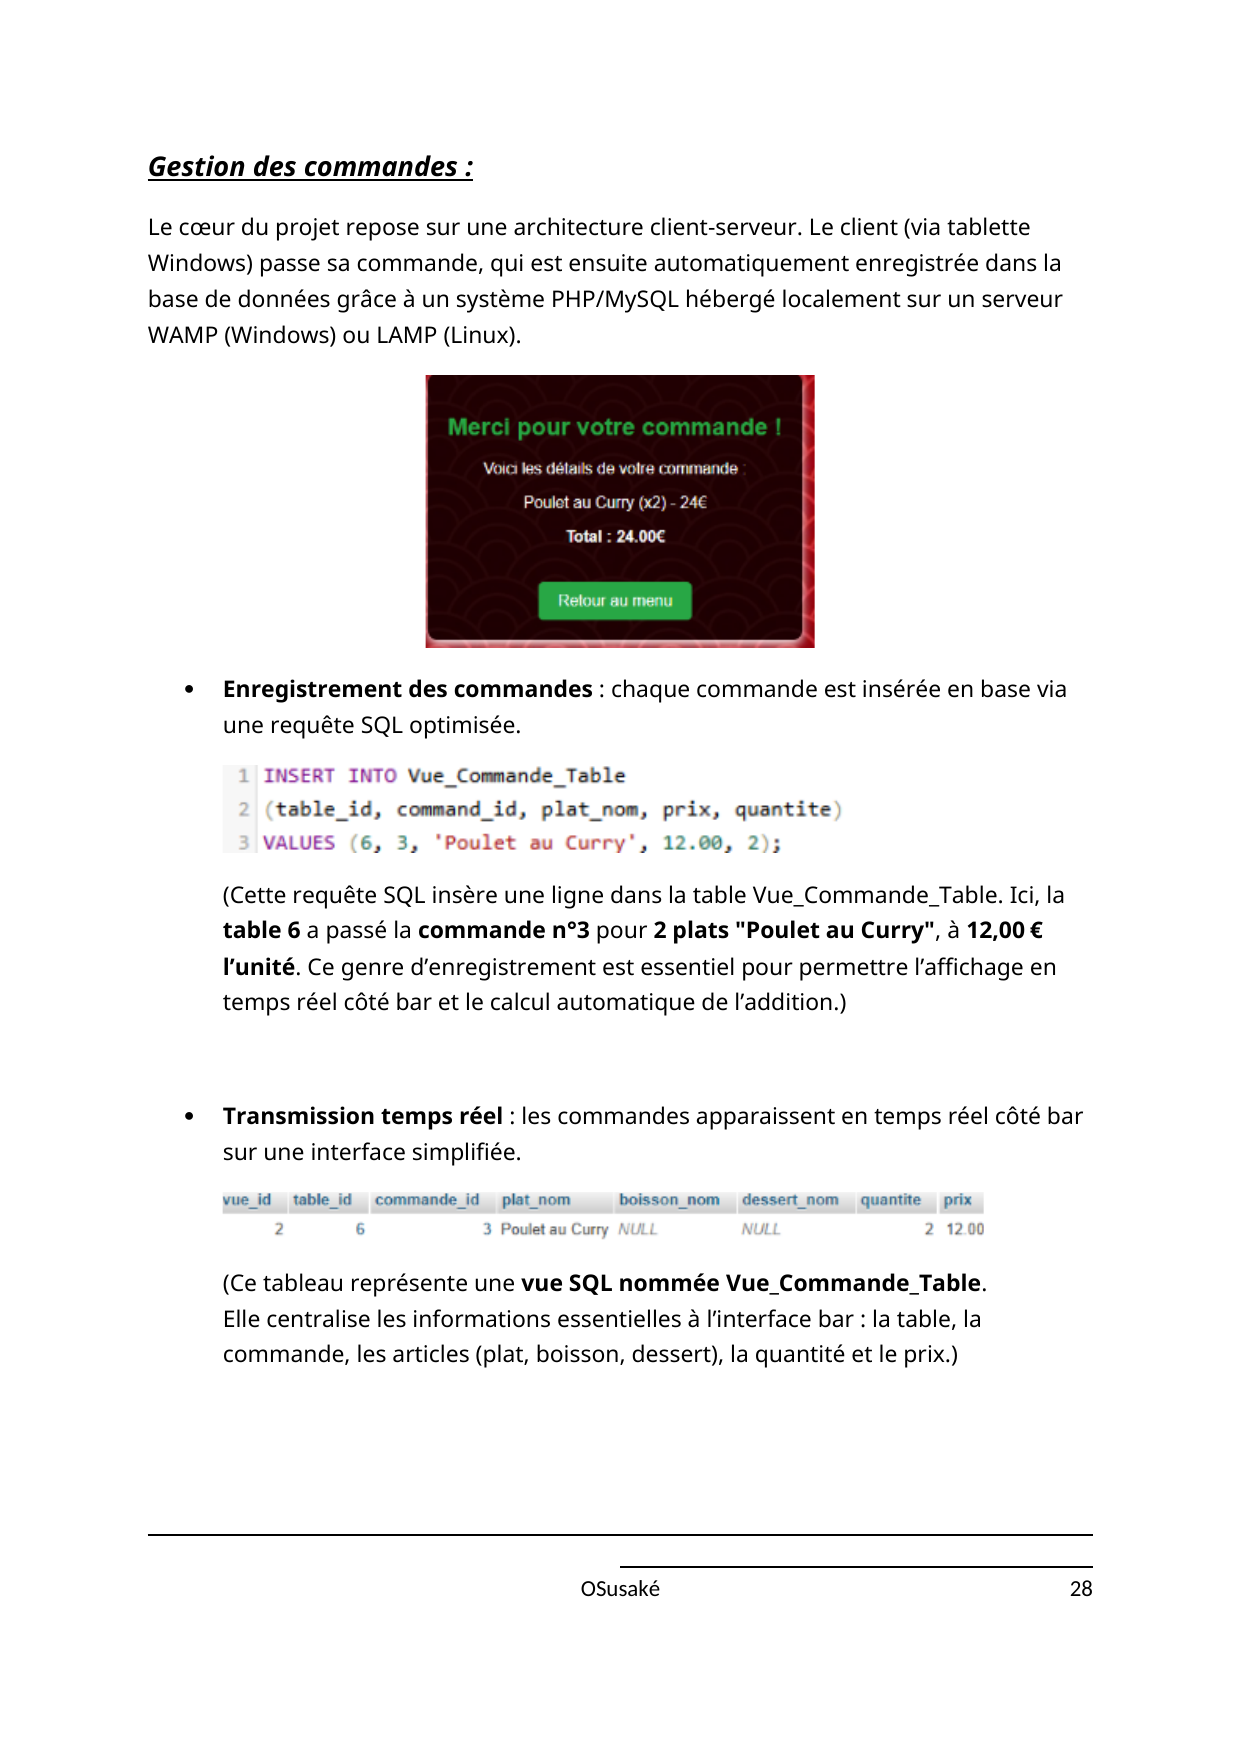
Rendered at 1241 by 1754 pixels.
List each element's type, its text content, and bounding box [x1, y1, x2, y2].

text Le cœur du projet repose sur une architecture client-serveur. Le client (via tablette Windows) passe sa commande, qui est ensuite automatiquement enregistrée dans la base de données grâce à un système PHP/MySQL hébergé localement sur un serveur WAMP (Windows) ou LAMP (Linux). [148, 211, 1093, 350]
text (Ce tableau représente une vue SQL nommée Vue_Commande_Table. Elle centralise les informations essentielles à l’interface bar : la table, la commande, les articles (plat, boisson, dessert), la quantité et le prix.) [223, 1267, 1093, 1402]
picture [425, 375, 815, 648]
list Enregistrement des commandes : chaque commande est insérée en base via une requête SQL optimisée. [185, 673, 1093, 740]
picture [222, 1192, 984, 1241]
text (Cette requête SQL insère une ligne dans la table Vue_Commande_Table. Ici, la table 6 a passé la commande n°3 pour 2 plats "Poulet au Curry", à 12,00 € l’unité. Ce genre d’enregistrement est essentiel pour permettre l’affichage en temps réel côté bar et le calcul automatique de l’addition.) [223, 878, 1093, 1018]
list Transmission temps réel : les commandes apparaissent en temps réel côté bar sur une interface simplifiée. [185, 1100, 1093, 1167]
picture [222, 765, 850, 853]
text Gestion des commandes : [148, 148, 1093, 184]
